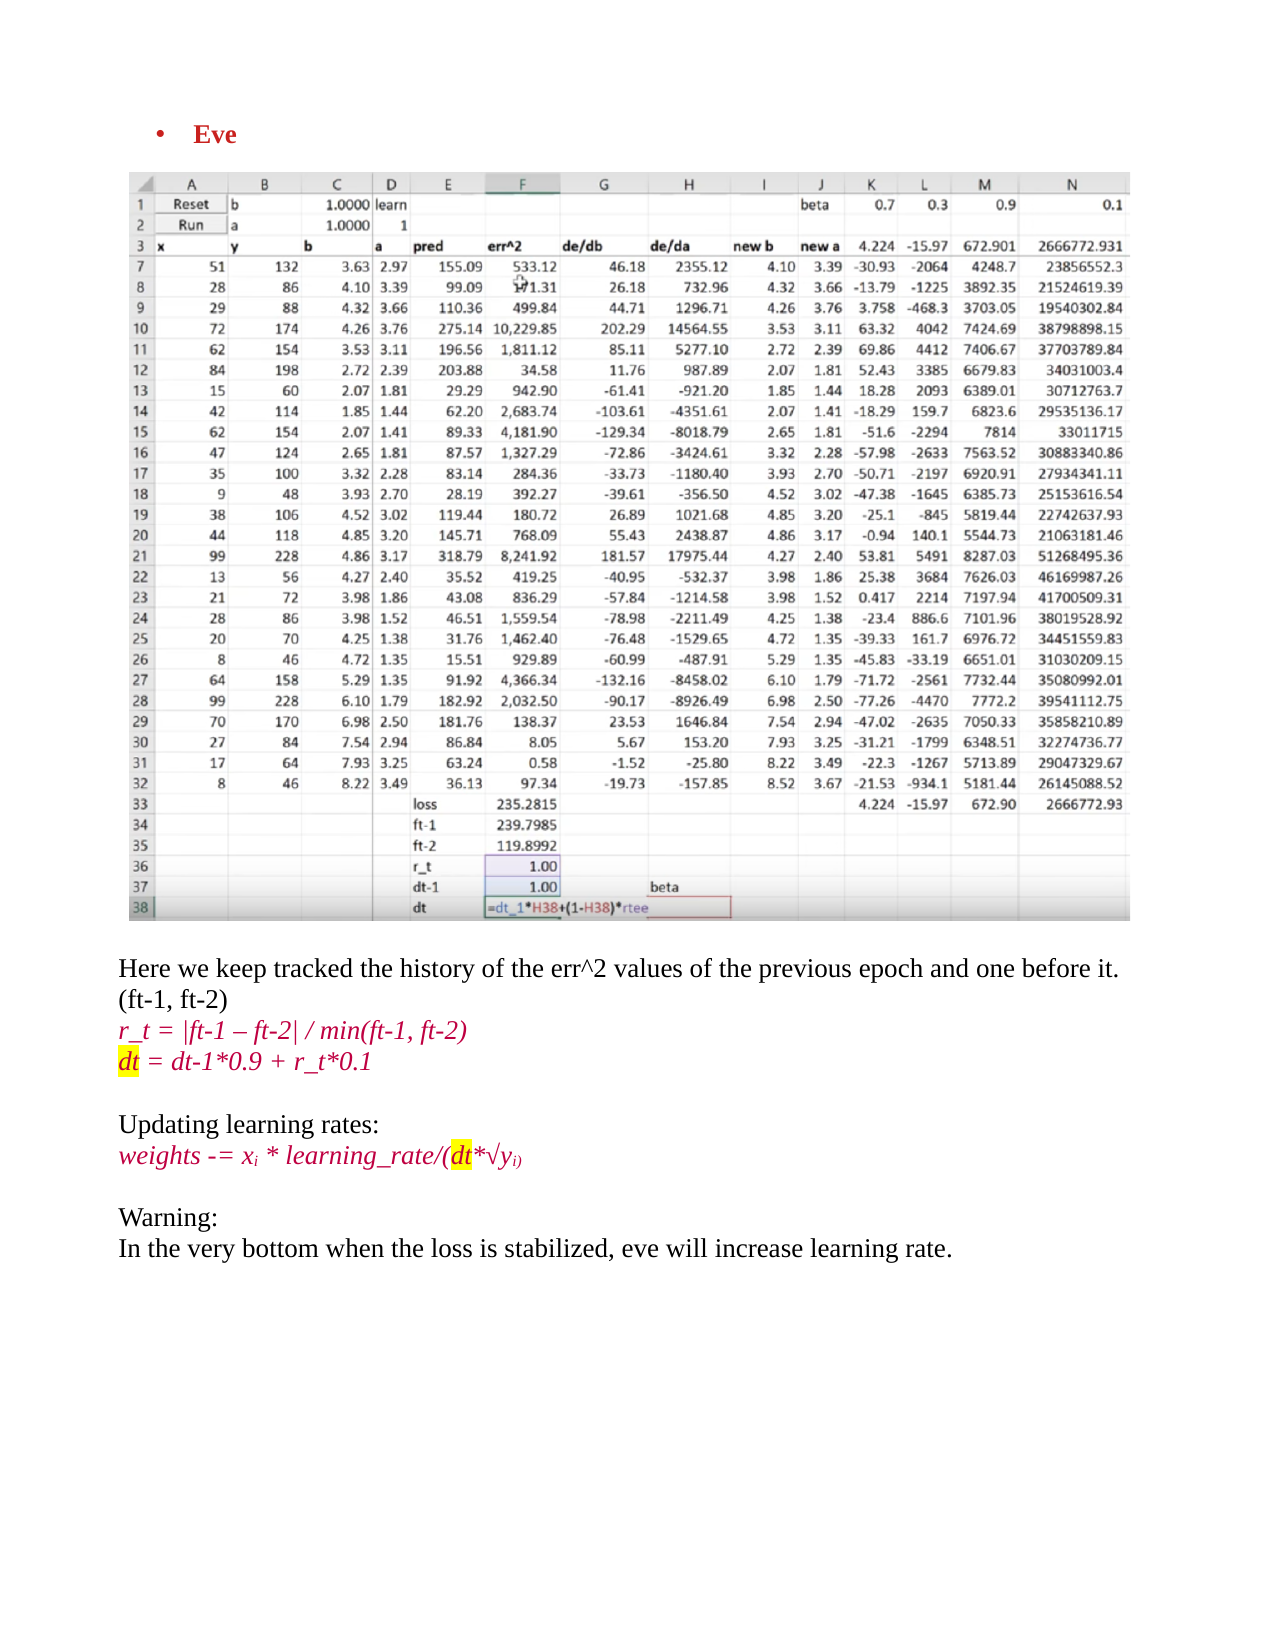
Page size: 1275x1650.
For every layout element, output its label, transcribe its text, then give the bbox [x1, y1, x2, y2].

text In the very bottom when the loss is stabilized, eve will increase learning rate. [118, 1232, 1157, 1263]
text Updating learning rates: [118, 1108, 1157, 1139]
picture [129, 172, 1131, 921]
list Eve [156, 118, 1157, 149]
text Here we keep tracked the history of the err^2 values of the previous epoch and one before it. (ft-1, ft-2) [118, 952, 1157, 1014]
text weights -= xi * learning_rate/(dt*√yi) [118, 1139, 1157, 1170]
text Warning: [118, 1201, 1157, 1232]
text r_t = |ft-1 – ft-2| / min(ft-1, ft-2) [118, 1014, 1157, 1045]
text dt = dt-1*0.9 + r_t*0.1 [118, 1045, 1157, 1077]
